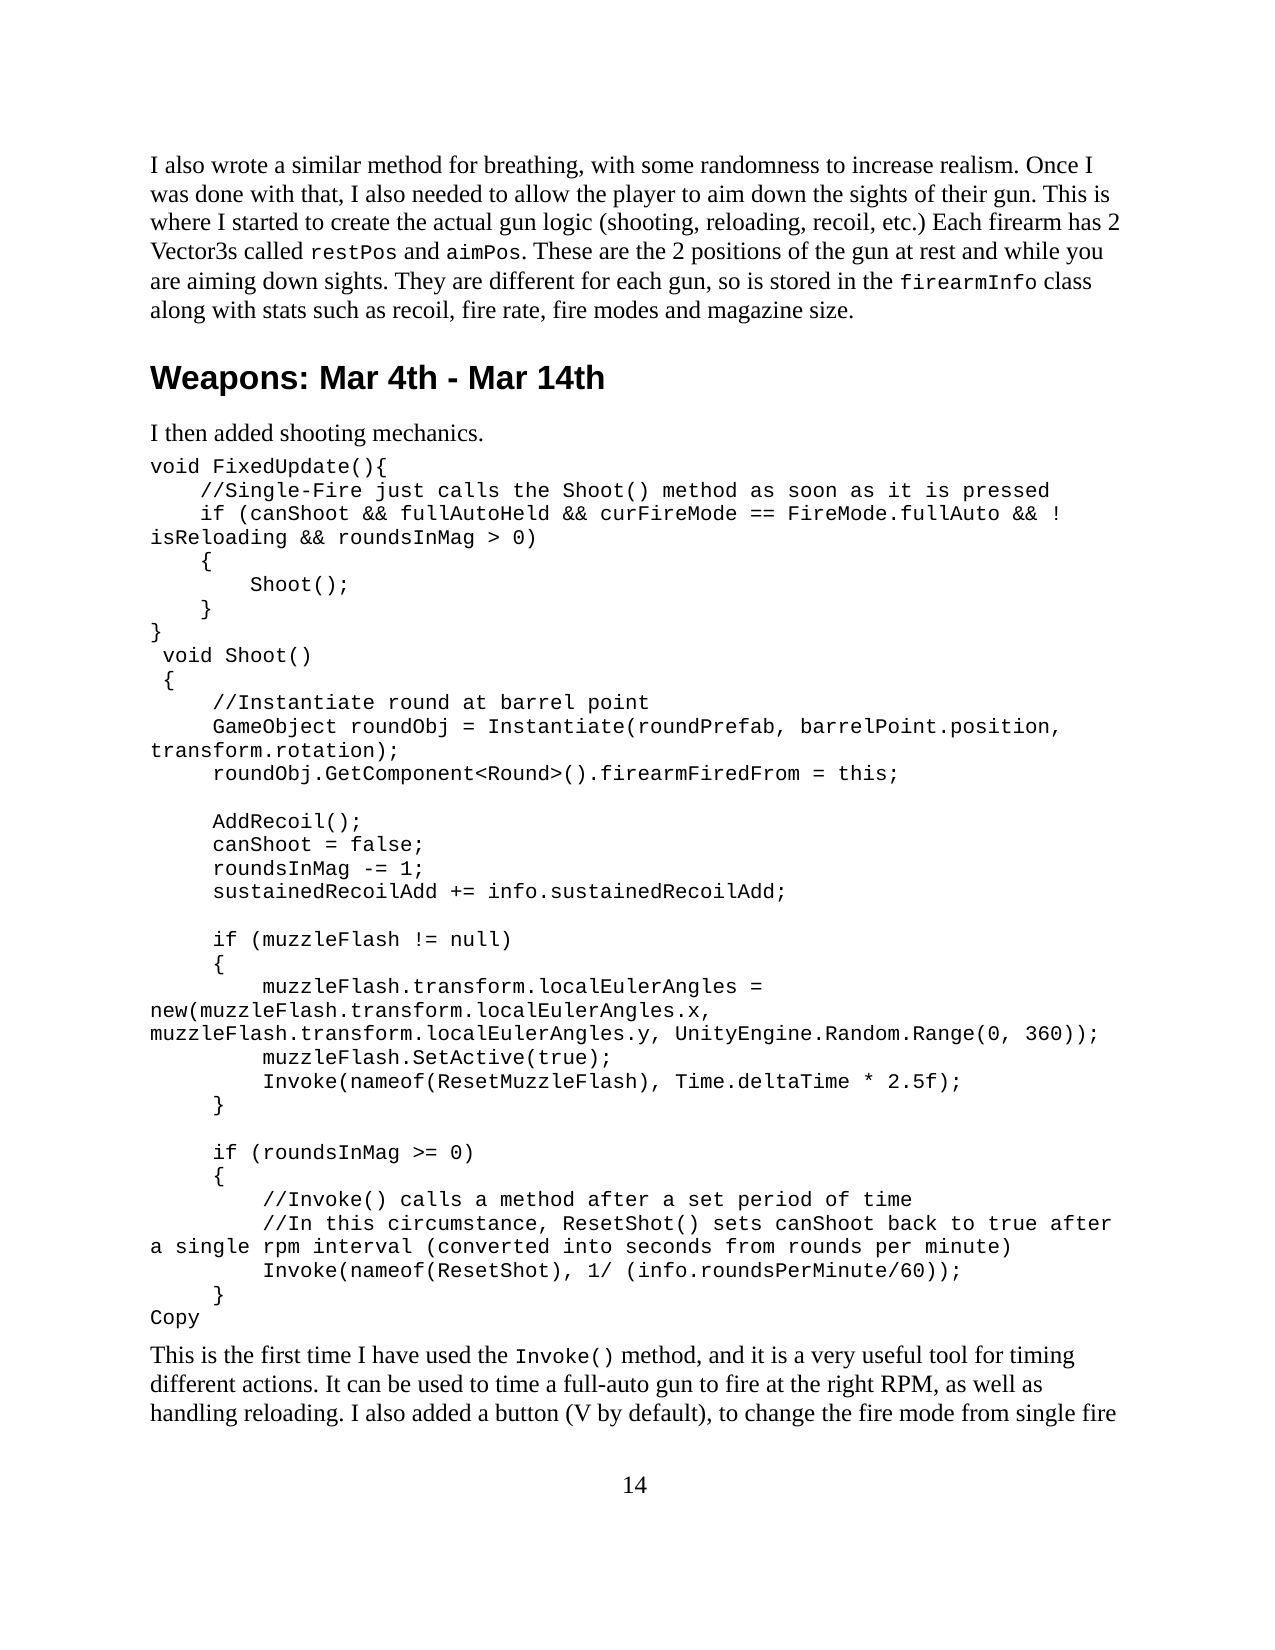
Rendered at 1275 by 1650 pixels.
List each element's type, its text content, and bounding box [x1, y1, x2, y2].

text I also wrote a similar method for breathing, with some randomness to increase realism. Once I was done with that, I also needed to allow the player to aim down the sights of their gun. This is where I started to create the actual gun logic (shooting, reloading, recoil, etc.) Each firearm has 2 Vector3s called restPos and aimPos. These are the 2 positions of the gun at rest and while you are aiming down sights. They are different for each gun, so is stored in the firearmInfo class along with stats such as recoil, fire rate, fire modes and magazine size. [150, 150, 1125, 324]
text { [150, 551, 1125, 574]
text } [150, 1094, 1125, 1118]
text Invoke(nameof(ResetMuzzleFlash), Time.deltaTime * 2.5f); [150, 1071, 1125, 1094]
subtitle Weapons: Mar 4th - Mar 14th [150, 358, 1125, 397]
text roundsInMag -= 1; [150, 858, 1125, 882]
text } [150, 621, 1125, 645]
text This is the first time I have used the Invoke() method, and it is a very useful tool for timing different actions. It can be used to time a full-auto gun to fire at the right RPM, as well as handling reloading. I also added a button (V by default), to change the fire mode from single fire [150, 1340, 1125, 1427]
text I then added shooting mechanics. [150, 418, 1125, 447]
text } [150, 598, 1125, 621]
text if (muzzleFlash != null) [150, 929, 1125, 952]
text GameObject roundObj = Instantiate(roundPrefab, barrelPoint.position, transform.rotation); [150, 716, 1125, 763]
text muzzleFlash.transform.localEulerAngles = new(muzzleFlash.transform.localEulerAngles.x, muzzleFlash.transform.localEulerAngles.y, UnityEngine.Random.Range(0, 360)); [150, 976, 1125, 1047]
text if (roundsInMag >= 0) [150, 1142, 1125, 1165]
text //In this circumstance, ResetShot() sets canShoot back to true after a single rpm interval (converted into seconds from rounds per minute) [150, 1213, 1125, 1260]
text //Single-Fire just calls the Shoot() method as soon as it is pressed [150, 479, 1125, 503]
text if (canShoot && fullAutoHeld && curFireMode == FireMode.fullAuto && !isReloading && roundsInMag > 0) [150, 503, 1125, 551]
text roundObj.GetComponent<Round>().firearmFiredFrom = this; [150, 763, 1125, 787]
text //Invoke() calls a method after a set period of time [150, 1189, 1125, 1213]
text void Shoot() [150, 645, 1125, 669]
text } [150, 1283, 1125, 1307]
text { [150, 952, 1125, 976]
text Copy [150, 1307, 1125, 1331]
text sustainedRecoilAdd += info.sustainedRecoilAdd; [150, 882, 1125, 905]
text { [150, 1165, 1125, 1189]
text { [150, 669, 1125, 692]
text Shoot(); [150, 574, 1125, 598]
text Invoke(nameof(ResetShot), 1/ (info.roundsPerMinute/60)); [150, 1260, 1125, 1283]
text AddRecoil(); [150, 811, 1125, 834]
text //Instantiate round at barrel point [150, 692, 1125, 716]
text muzzleFlash.SetActive(true); [150, 1047, 1125, 1071]
text canShoot = false; [150, 834, 1125, 858]
text void FixedUpdate(){ [150, 456, 1125, 479]
